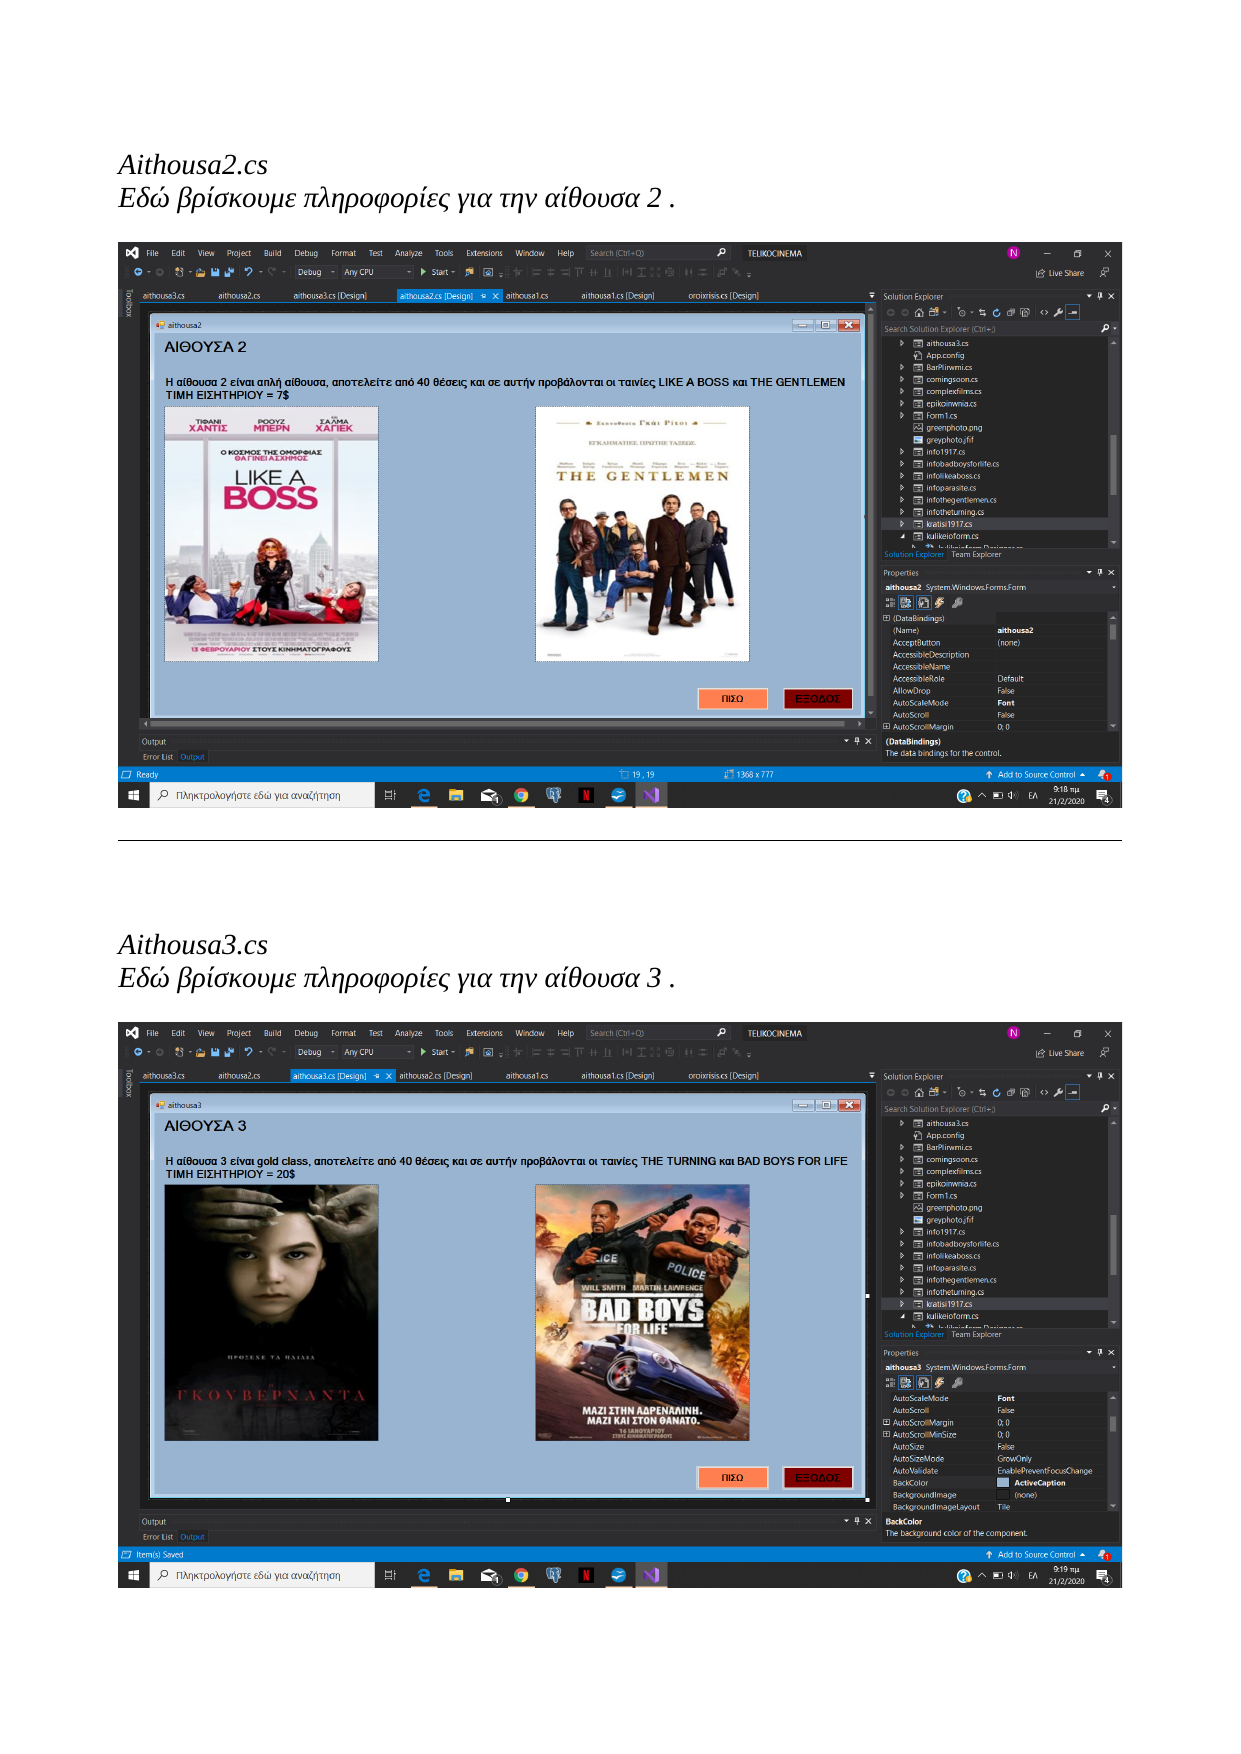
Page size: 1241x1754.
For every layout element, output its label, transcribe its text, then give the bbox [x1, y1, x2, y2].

text Εδώ βρίσκουμε πληροφορίες για την αίθουσα 3 . [118, 960, 1122, 994]
text Εδώ βρίσκουμε πληροφορίες για την αίθουσα 2 . [118, 180, 1122, 214]
text Aithousa2.cs [118, 147, 1122, 180]
picture [118, 1022, 1123, 1588]
picture [118, 242, 1123, 808]
text Aithousa3.cs [118, 927, 1122, 960]
